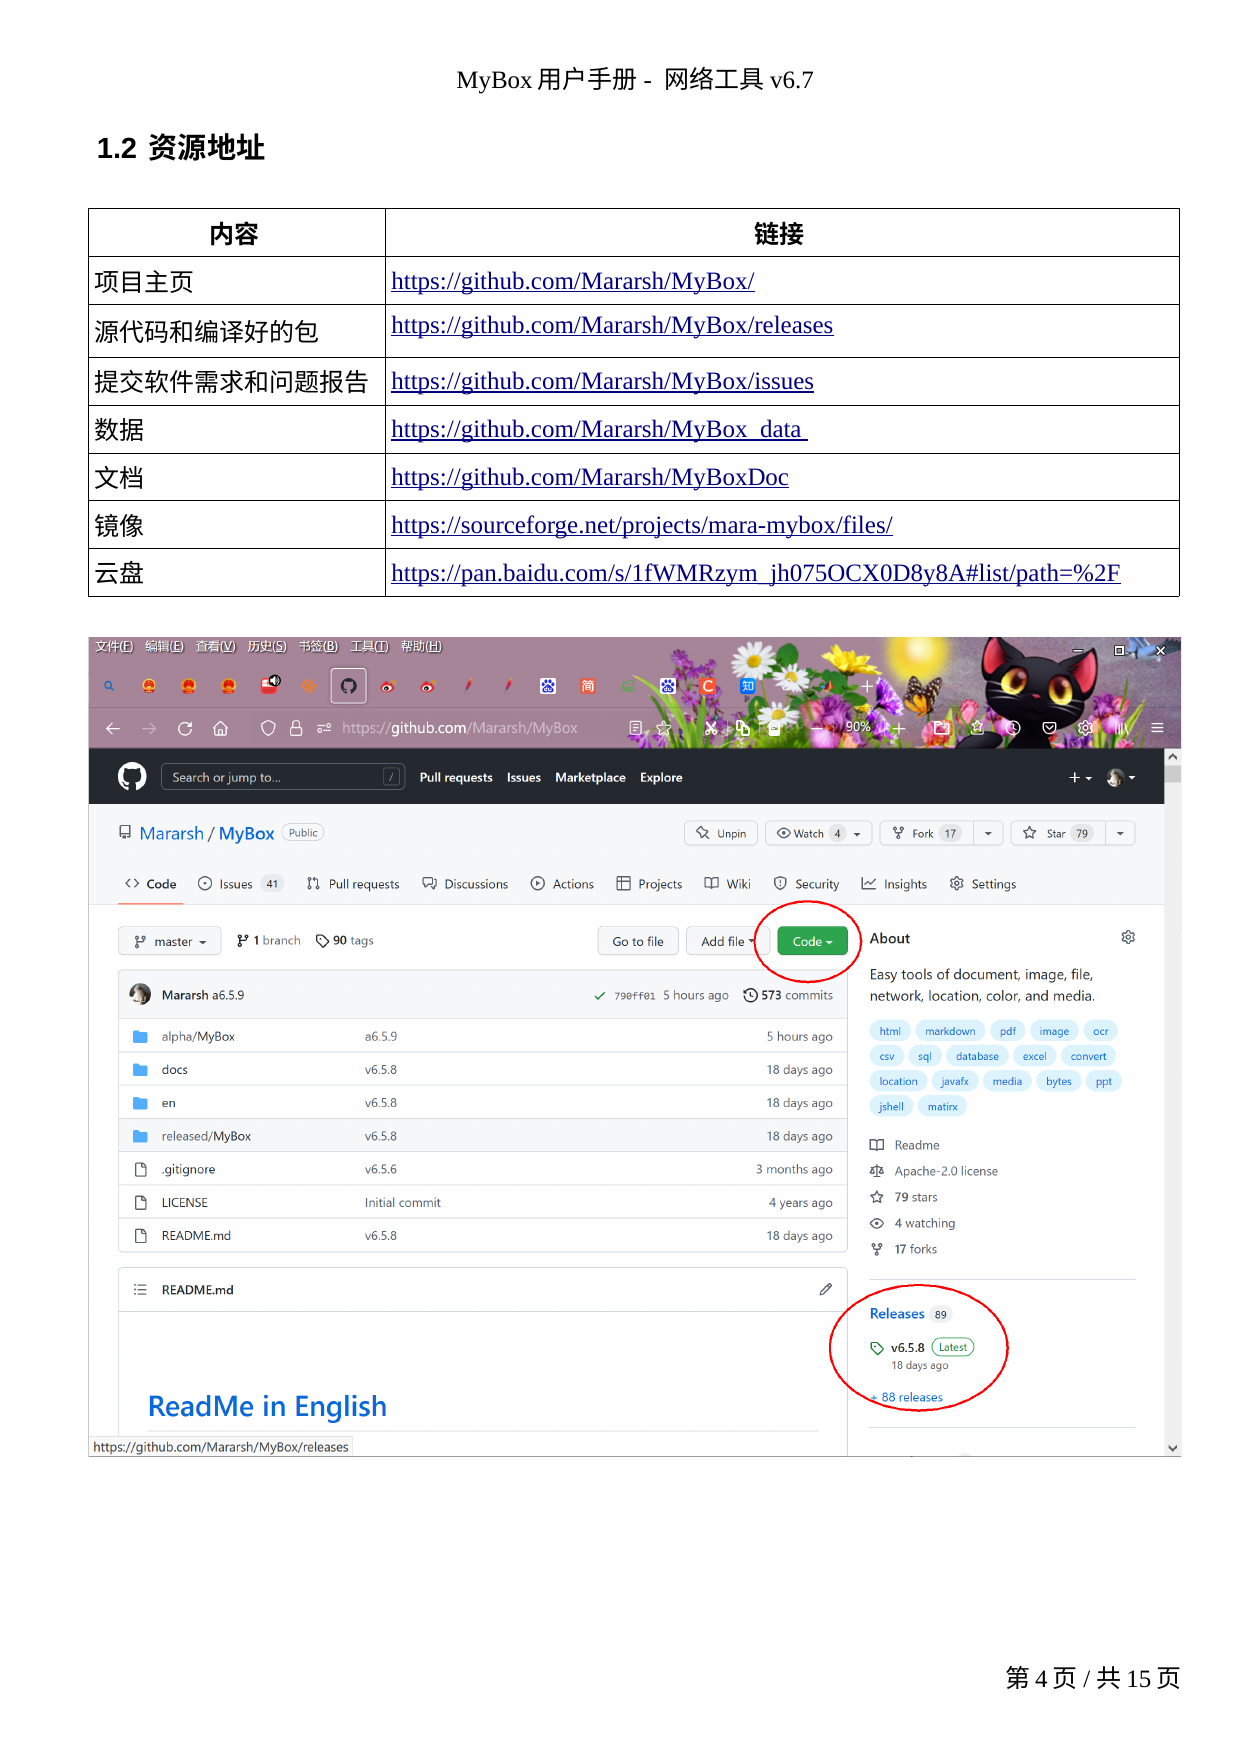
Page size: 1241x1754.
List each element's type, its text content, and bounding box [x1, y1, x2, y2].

subtitle 资源地址 [88, 125, 1181, 167]
table_cell https://github.com/Mararsh/MyBox/issues [386, 358, 1179, 404]
table_header 内容 [89, 209, 385, 256]
table_cell 云盘 [89, 549, 385, 596]
table_cell https://github.com/Mararsh/MyBox_data [386, 406, 1179, 452]
table_cell 项目主页 [89, 257, 385, 304]
table_cell https://github.com/Mararsh/MyBox/ [386, 257, 1179, 304]
table_cell https://github.com/Mararsh/MyBoxDoc [386, 454, 1179, 500]
table_cell 文档 [89, 454, 385, 500]
table_cell https://pan.baidu.com/s/1fWMRzym_jh075OCX0D8y8A#list/path=%2F [386, 549, 1179, 596]
table_cell https://github.com/Mararsh/MyBox/releases [386, 305, 1179, 357]
table_cell 源代码和编译好的包 [89, 305, 385, 357]
table_cell 提交软件需求和问题报告 [89, 358, 385, 404]
table_cell 数据 [89, 406, 385, 452]
picture [88, 637, 1182, 1457]
table_cell https://sourceforge.net/projects/mara-mybox/files/ [386, 501, 1179, 548]
table_header 链接 [386, 209, 1179, 256]
table_cell 镜像 [89, 501, 385, 548]
